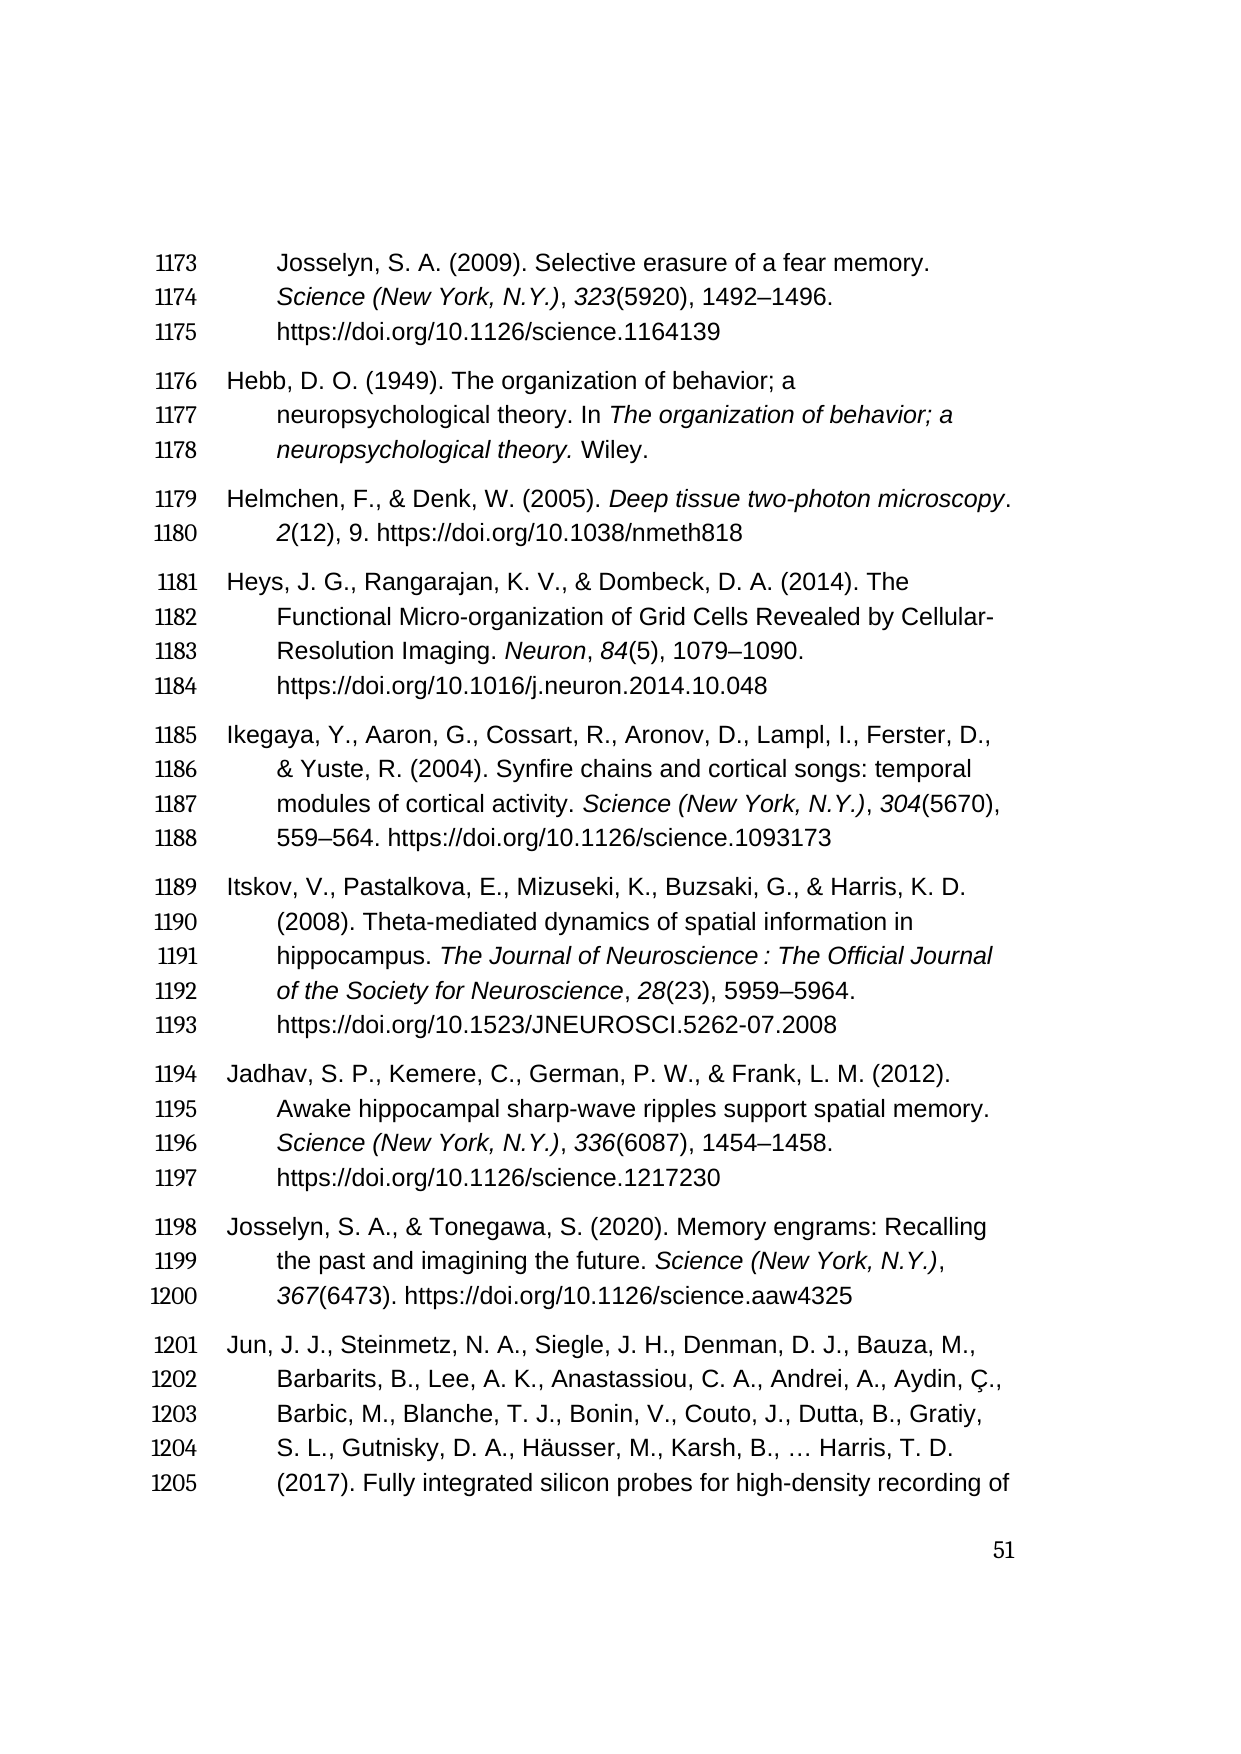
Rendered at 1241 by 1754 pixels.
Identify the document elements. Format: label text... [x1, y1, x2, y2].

text Ikegaya, Y., Aaron, G., Cossart, R., Aronov, D., Lampl, I., Ferster, D., & Yuste, R. (2004). Synfire chains and cortical songs: temporal modules of cortical activity. Science (New York, N.Y.), 304(5670), 559–564. https://doi.org/10.1126/science.1093173 [226, 720, 1014, 852]
text Jun, J. J., Steinmetz, N. A., Siegle, J. H., Denman, D. J., Bauza, M., Barbarits, B., Lee, A. K., Anastassiou, C. A., Andrei, A., Aydin, Ç., Barbic, M., Blanche, T. J., Bonin, V., Couto, J., Dutta, B., Gratiy, S. L., Gutnisky, D. A., Häusser, M., Karsh, B., … Harris, T. D. (2017). Fully integrated silicon probes for high-density recording of [226, 1330, 1014, 1496]
text Josselyn, S. A. (2009). Selective erasure of a fear memory. Science (New York, N.Y.), 323(5920), 1492–1496. https://doi.org/10.1126/science.1164139 [226, 248, 1014, 345]
text Josselyn, S. A., & Tonegawa, S. (2020). Memory engrams: Recalling the past and imagining the future. Science (New York, N.Y.), 367(6473). https://doi.org/10.1126/science.aaw4325 [226, 1212, 1014, 1309]
text Heys, J. G., Rangarajan, K. V., & Dombeck, D. A. (2014). The Functional Micro-organization of Grid Cells Revealed by Cellular-Resolution Imaging. Neuron, 84(5), 1079–1090. https://doi.org/10.1016/j.neuron.2014.10.048 [226, 567, 1014, 699]
text Itskov, V., Pastalkova, E., Mizuseki, K., Buzsaki, G., & Harris, K. D. (2008). Theta-mediated dynamics of spatial information in hippocampus. The Journal of Neuroscience : The Official Journal of the Society for Neuroscience, 28(23), 5959–5964. https://doi.org/10.1523/JNEUROSCI.5262-07.2008 [226, 872, 1014, 1039]
text Hebb, D. O. (1949). The organization of behavior; a neuropsychological theory. In The organization of behavior; a neuropsychological theory. Wiley. [226, 366, 1014, 463]
text Jadhav, S. P., Kemere, C., German, P. W., & Frank, L. M. (2012). Awake hippocampal sharp-wave ripples support spatial memory. Science (New York, N.Y.), 336(6087), 1454–1458. https://doi.org/10.1126/science.1217230 [226, 1059, 1014, 1191]
text Helmchen, F., & Denk, W. (2005). Deep tissue two-photon microscopy. 2(12), 9. https://doi.org/10.1038/nmeth818 [226, 484, 1014, 547]
